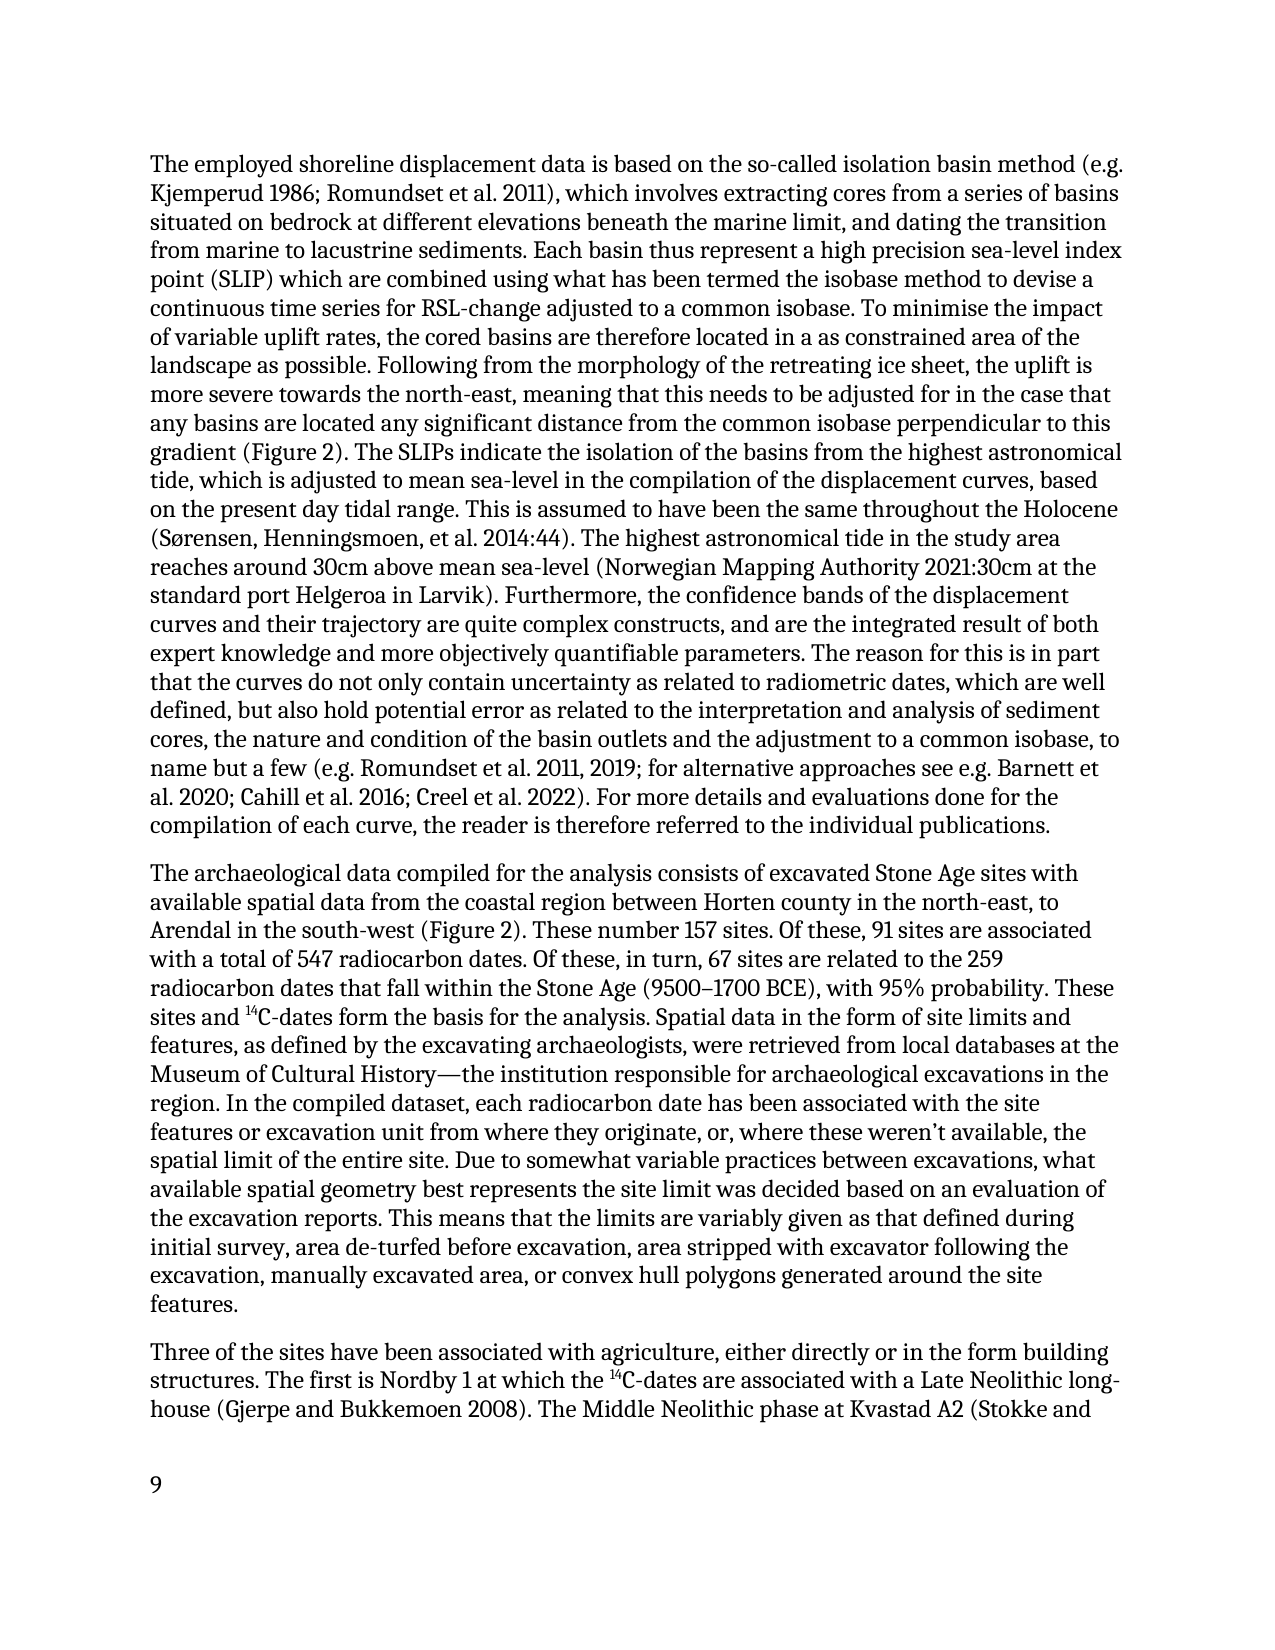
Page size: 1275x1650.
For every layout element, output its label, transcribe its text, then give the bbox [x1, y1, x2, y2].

text Three of the sites have been associated with agriculture, either directly or in the form building structures. The first is Nordby 1 at which the 14C-dates are associated with a Late Neolithic long-house (Gjerpe and Bukkemoen 2008). The Middle Neolithic phase at Kvastad A2 (Stokke and [150, 1337, 1125, 1424]
text The employed shoreline displacement data is based on the so-called isolation basin method (e.g. Kjemperud 1986; Romundset et al. 2011), which involves extracting cores from a series of basins situated on bedrock at different elevations beneath the marine limit, and dating the transition from marine to lacustrine sediments. Each basin thus represent a high precision sea-level index point (SLIP) which are combined using what has been termed the isobase method to devise a continuous time series for RSL-change adjusted to a common isobase. To minimise the impact of variable uplift rates, the cored basins are therefore located in a as constrained area of the landscape as possible. Following from the morphology of the retreating ice sheet, the uplift is more severe towards the north-east, meaning that this needs to be adjusted for in the case that any basins are located any significant distance from the common isobase perpendicular to this gradient (Figure 2). The SLIPs indicate the isolation of the basins from the highest astronomical tide, which is adjusted to mean sea-level in the compilation of the displacement curves, based on the present day tidal range. This is assumed to have been the same throughout the Holocene (Sørensen, Henningsmoen, et al. 2014:44). The highest astronomical tide in the study area reaches around 30cm above mean sea-level (Norwegian Mapping Authority 2021:30cm at the standard port Helgeroa in Larvik). Furthermore, the confidence bands of the displacement curves and their trajectory are quite complex constructs, and are the integrated result of both expert knowledge and more objectively quantifiable parameters. The reason for this is in part that the curves do not only contain uncertainty as related to radiometric dates, which are well defined, but also hold potential error as related to the interpretation and analysis of sediment cores, the nature and condition of the basin outlets and the adjustment to a common isobase, to name but a few (e.g. Romundset et al. 2011, 2019; for alternative approaches see e.g. Barnett et al. 2020; Cahill et al. 2016; Creel et al. 2022). For more details and evaluations done for the compilation of each curve, the reader is therefore referred to the individual publications. [150, 150, 1125, 840]
text The archaeological data compiled for the analysis consists of excavated Stone Age sites with available spatial data from the coastal region between Horten county in the north-east, to Arendal in the south-west (Figure 2). These number 157 sites. Of these, 91 sites are associated with a total of 547 radiocarbon dates. Of these, in turn, 67 sites are related to the 259 radiocarbon dates that fall within the Stone Age (9500–1700 BCE), with 95% probability. These sites and 14C-dates form the basis for the analysis. Spatial data in the form of site limits and features, as defined by the excavating archaeologists, were retrieved from local databases at the Museum of Cultural History—the institution responsible for archaeological excavations in the region. In the compiled dataset, each radiocarbon date has been associated with the site features or excavation unit from where they originate, or, where these weren’t available, the spatial limit of the entire site. Due to somewhat variable practices between excavations, what available spatial geometry best represents the site limit was decided based on an evaluation of the excavation reports. This means that the limits are variably given as that defined during initial survey, area de-turfed before excavation, area stripped with excavator following the excavation, manually excavated area, or convex hull polygons generated around the site features. [150, 859, 1125, 1319]
